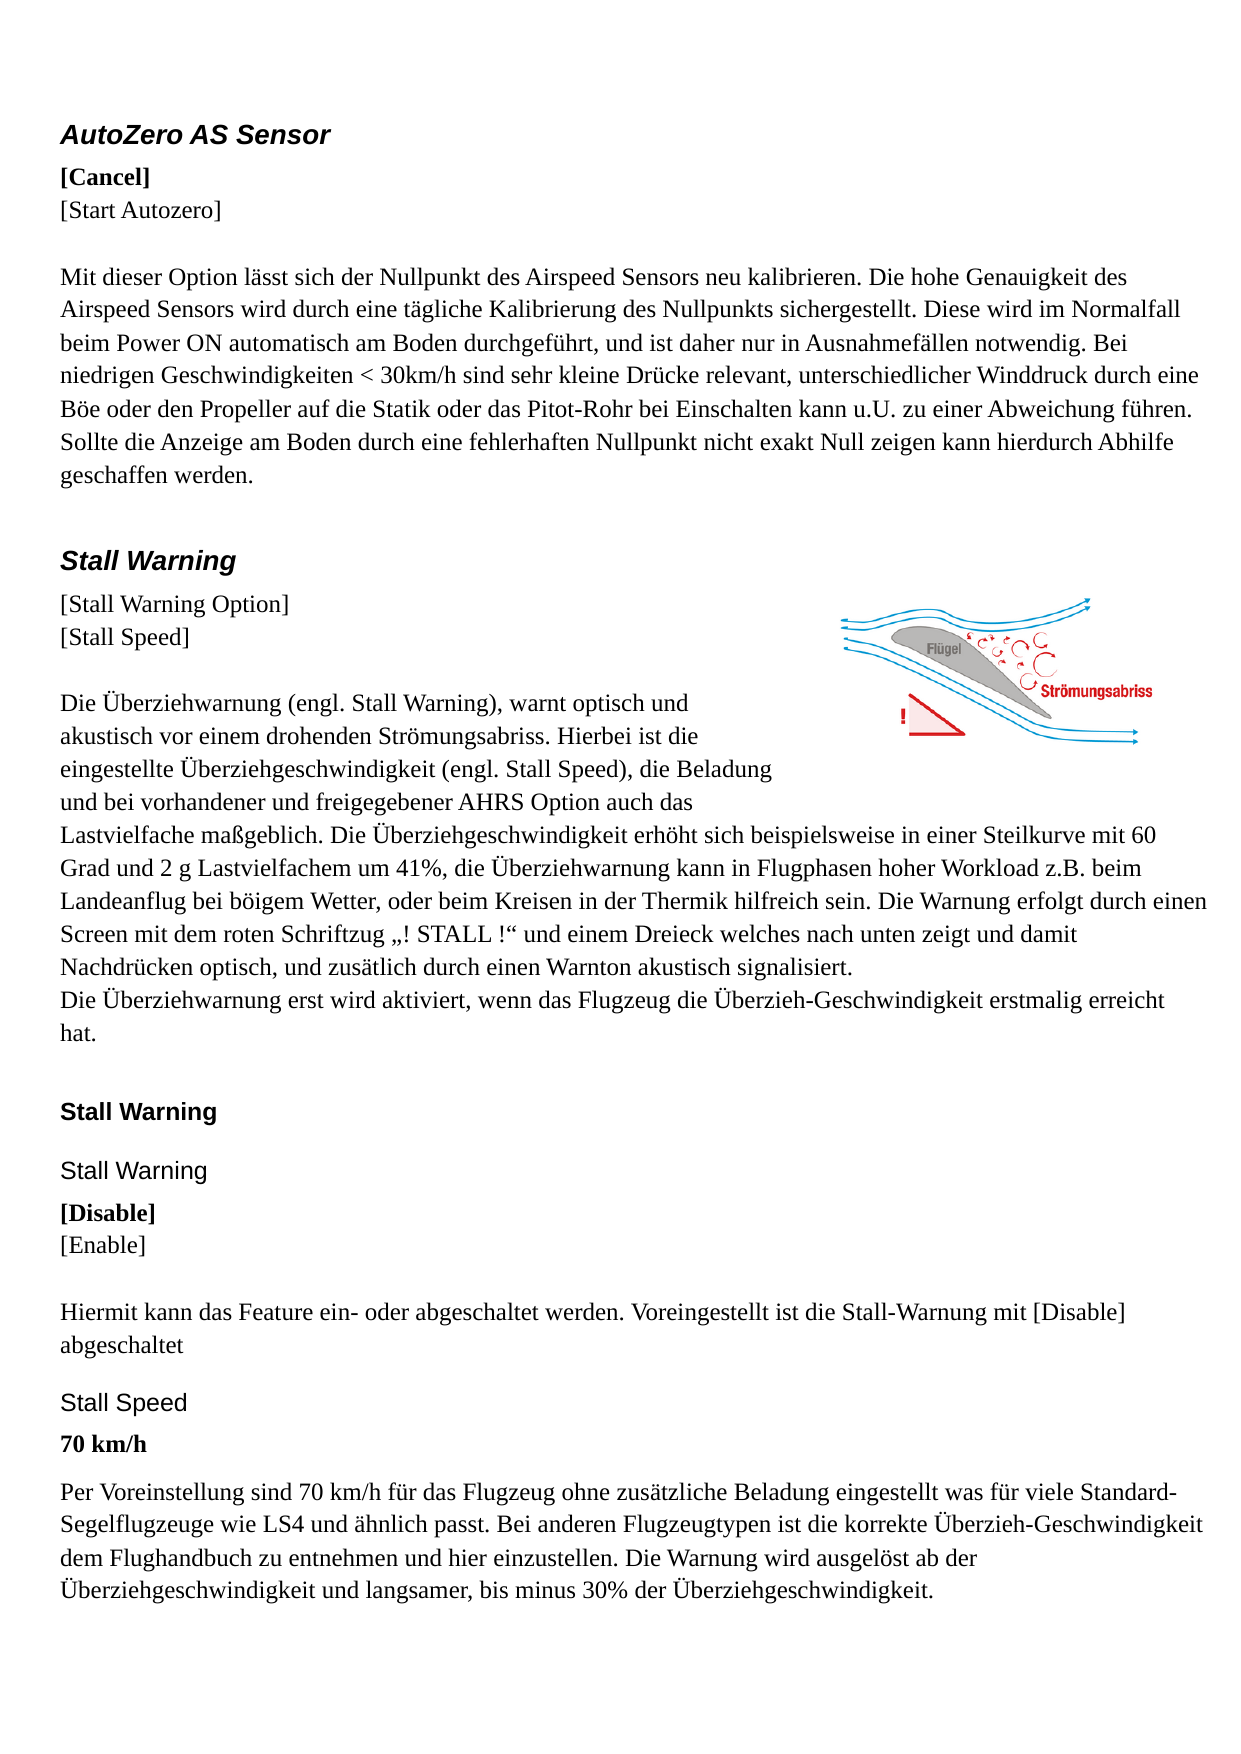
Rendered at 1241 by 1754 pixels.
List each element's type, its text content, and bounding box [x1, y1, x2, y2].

text Hiermit kann das Feature ein- oder abgeschaltet werden. Voreingestellt ist die Stall-Warnung mit [Disable] abgeschaltet [60, 1297, 1207, 1358]
subtitle Stall Warning [60, 1156, 1207, 1185]
subtitle Stall Warning [60, 1097, 1207, 1125]
text [Cancel] [60, 162, 1207, 191]
text Per Voreinstellung sind 70 km/h für das Flugzeug ohne zusätzliche Beladung eingestellt was für viele Standard-Segelflugzeuge wie LS4 und ähnlich passt. Bei anderen Flugzeugtypen ist die korrekte Überzieh-Geschwindigkeit dem Flughandbuch zu entnehmen und hier einzustellen. Die Warnung wird ausgelöst ab der Überziehgeschwindigkeit und langsamer, bis minus 30% der Überziehgeschwindigkeit. [60, 1477, 1207, 1604]
text [1170, 622, 1207, 651]
picture [829, 562, 1170, 765]
subtitle Stall Warning [60, 544, 1207, 576]
text [Stall Speed] [60, 622, 829, 651]
text [Enable] [60, 1231, 1207, 1259]
text Die Überziehwarnung (engl. Stall Warning), warnt optisch und akustisch vor einem drohenden Strömungsabriss. Hierbei ist die eingestellte Überziehgeschwindigkeit (engl. Stall Speed), die Beladung und bei vorhandener und freigegebener AHRS Option auch das Lastvielfache maßgeblich. Die Überziehgeschwindigkeit erhöht sich beispielsweise in einer Steilkurve mit 60 Grad und 2 g Lastvielfachem um 41%, die Überziehwarnung kann in Flugphasen hoher Workload z.B. beim Landeanflug bei böigem Wetter, oder beim Kreisen in der Thermik hilfreich sein. Die Warnung erfolgt durch einen Screen mit dem roten Schriftzug „! STALL !“ und einem Dreieck welches nach unten zeigt und damit Nachdrücken optisch, und zusätlich durch einen Warnton akustisch signalisiert. [60, 688, 1207, 981]
text [Disable] [60, 1198, 1207, 1226]
text [1170, 589, 1207, 617]
text Die Überziehwarnung erst wird aktiviert, wenn das Flugzeug die Überzieh-Geschwindigkeit erstmalig erreicht hat. [60, 985, 1207, 1047]
subtitle Stall Speed [60, 1388, 1207, 1416]
subtitle AutoZero AS Sensor [60, 118, 1207, 150]
text Mit dieser Option lässt sich der Nullpunkt des Airspeed Sensors neu kalibrieren. Die hohe Genauigkeit des Airspeed Sensors wird durch eine tägliche Kalibrierung des Nullpunkts sichergestellt. Diese wird im Normalfall beim Power ON automatisch am Boden durchgeführt, und ist daher nur in Ausnahmefällen notwendig. Bei niedrigen Geschwindigkeiten < 30km/h sind sehr kleine Drücke relevant, unterschiedlicher Winddruck durch eine Böe oder den Propeller auf die Statik oder das Pitot-Rohr bei Einschalten kann u.U. zu einer Abweichung führen. Sollte die Anzeige am Boden durch eine fehlerhaften Nullpunkt nicht exakt Null zeigen kann hierdurch Abhilfe geschaffen werden. [60, 262, 1207, 488]
text 70 km/h [60, 1429, 1207, 1458]
text [Stall Warning Option] [60, 589, 829, 617]
text [Start Autozero] [60, 196, 1207, 224]
